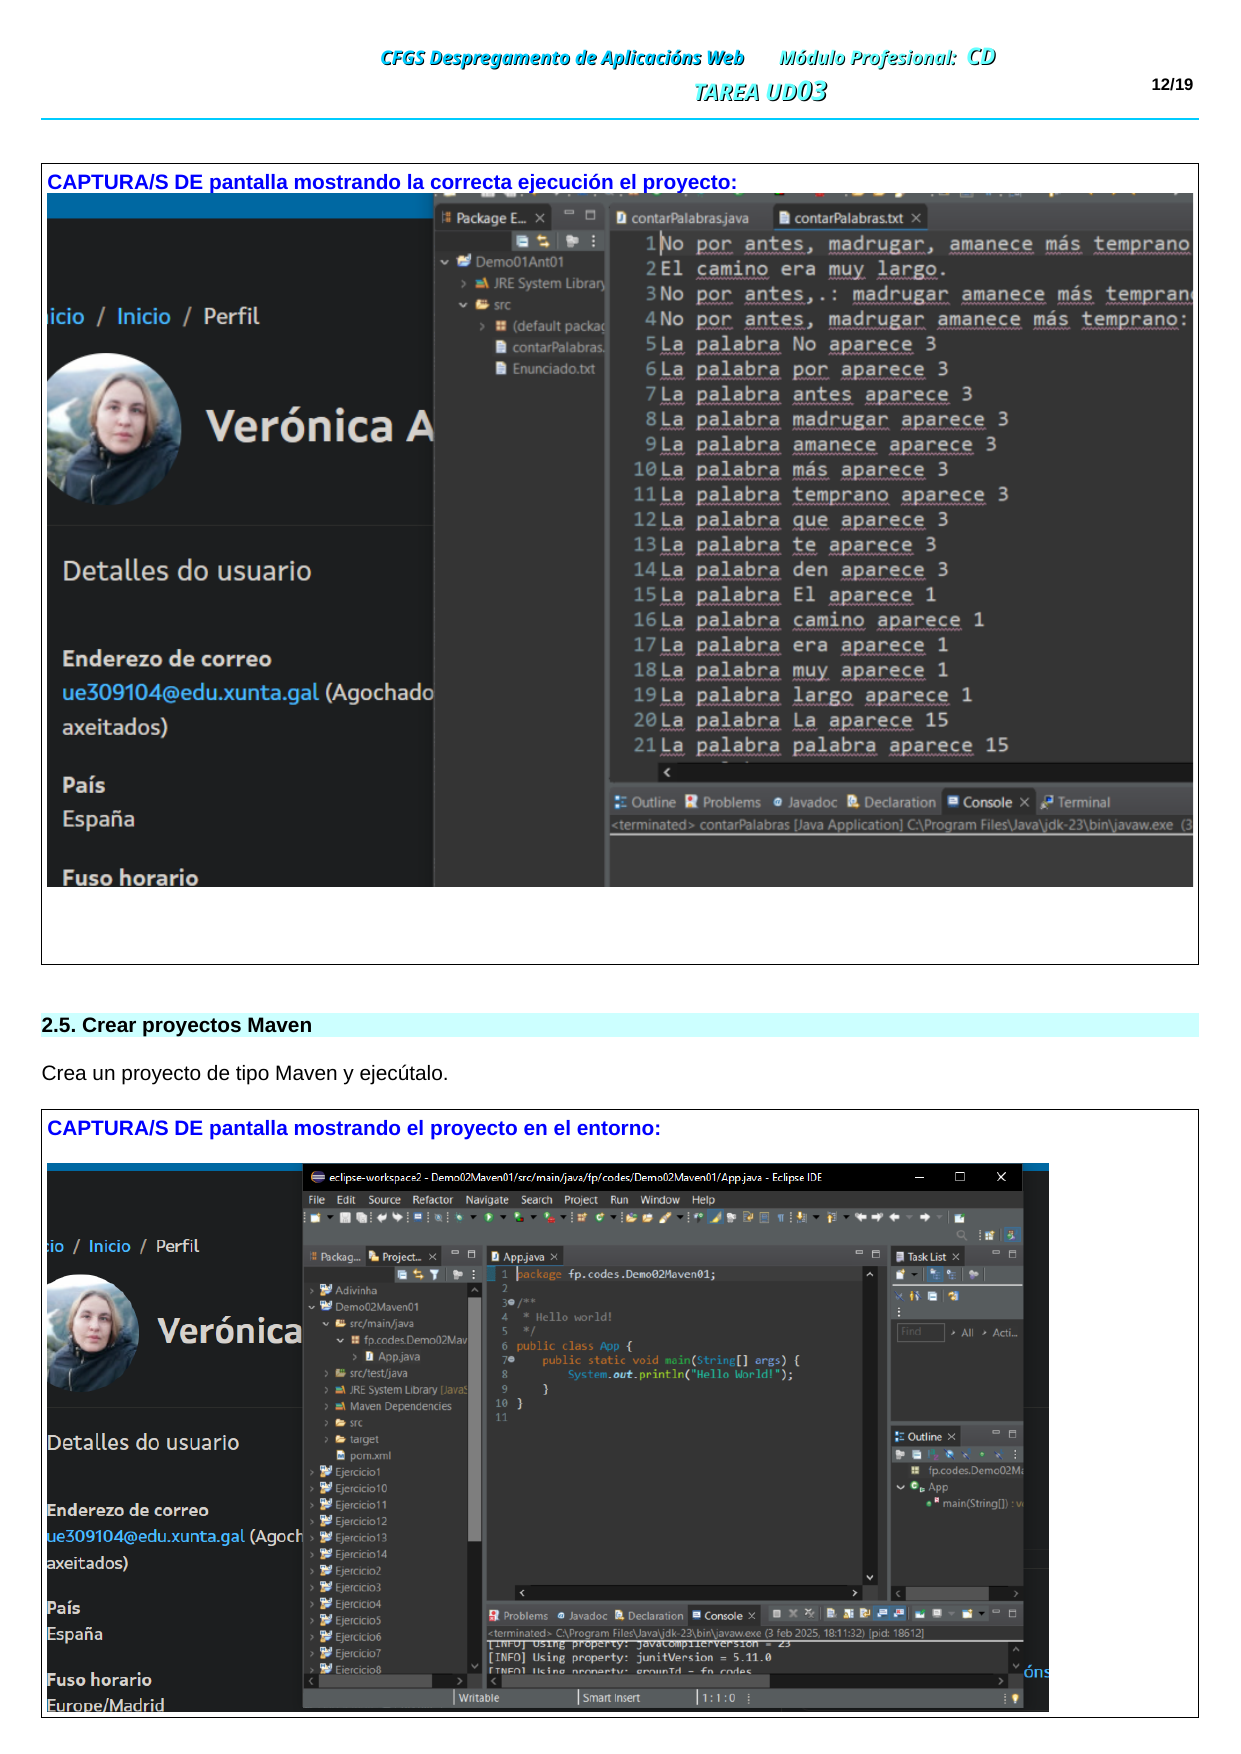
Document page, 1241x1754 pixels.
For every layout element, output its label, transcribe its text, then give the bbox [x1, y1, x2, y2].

table_header CAPTURA/S DE pantalla mostrando el proyecto en el entorno: [42, 1110, 1198, 1717]
text 2.5. Crear proyectos Maven [41, 1013, 1199, 1037]
text Crea un proyecto de tipo Maven y ejecútalo. [41, 1061, 1199, 1084]
picture [47, 1163, 1049, 1712]
picture [47, 193, 1194, 887]
table_header CAPTURA/S DE pantalla mostrando la correcta ejecución el proyecto: [42, 164, 1198, 964]
